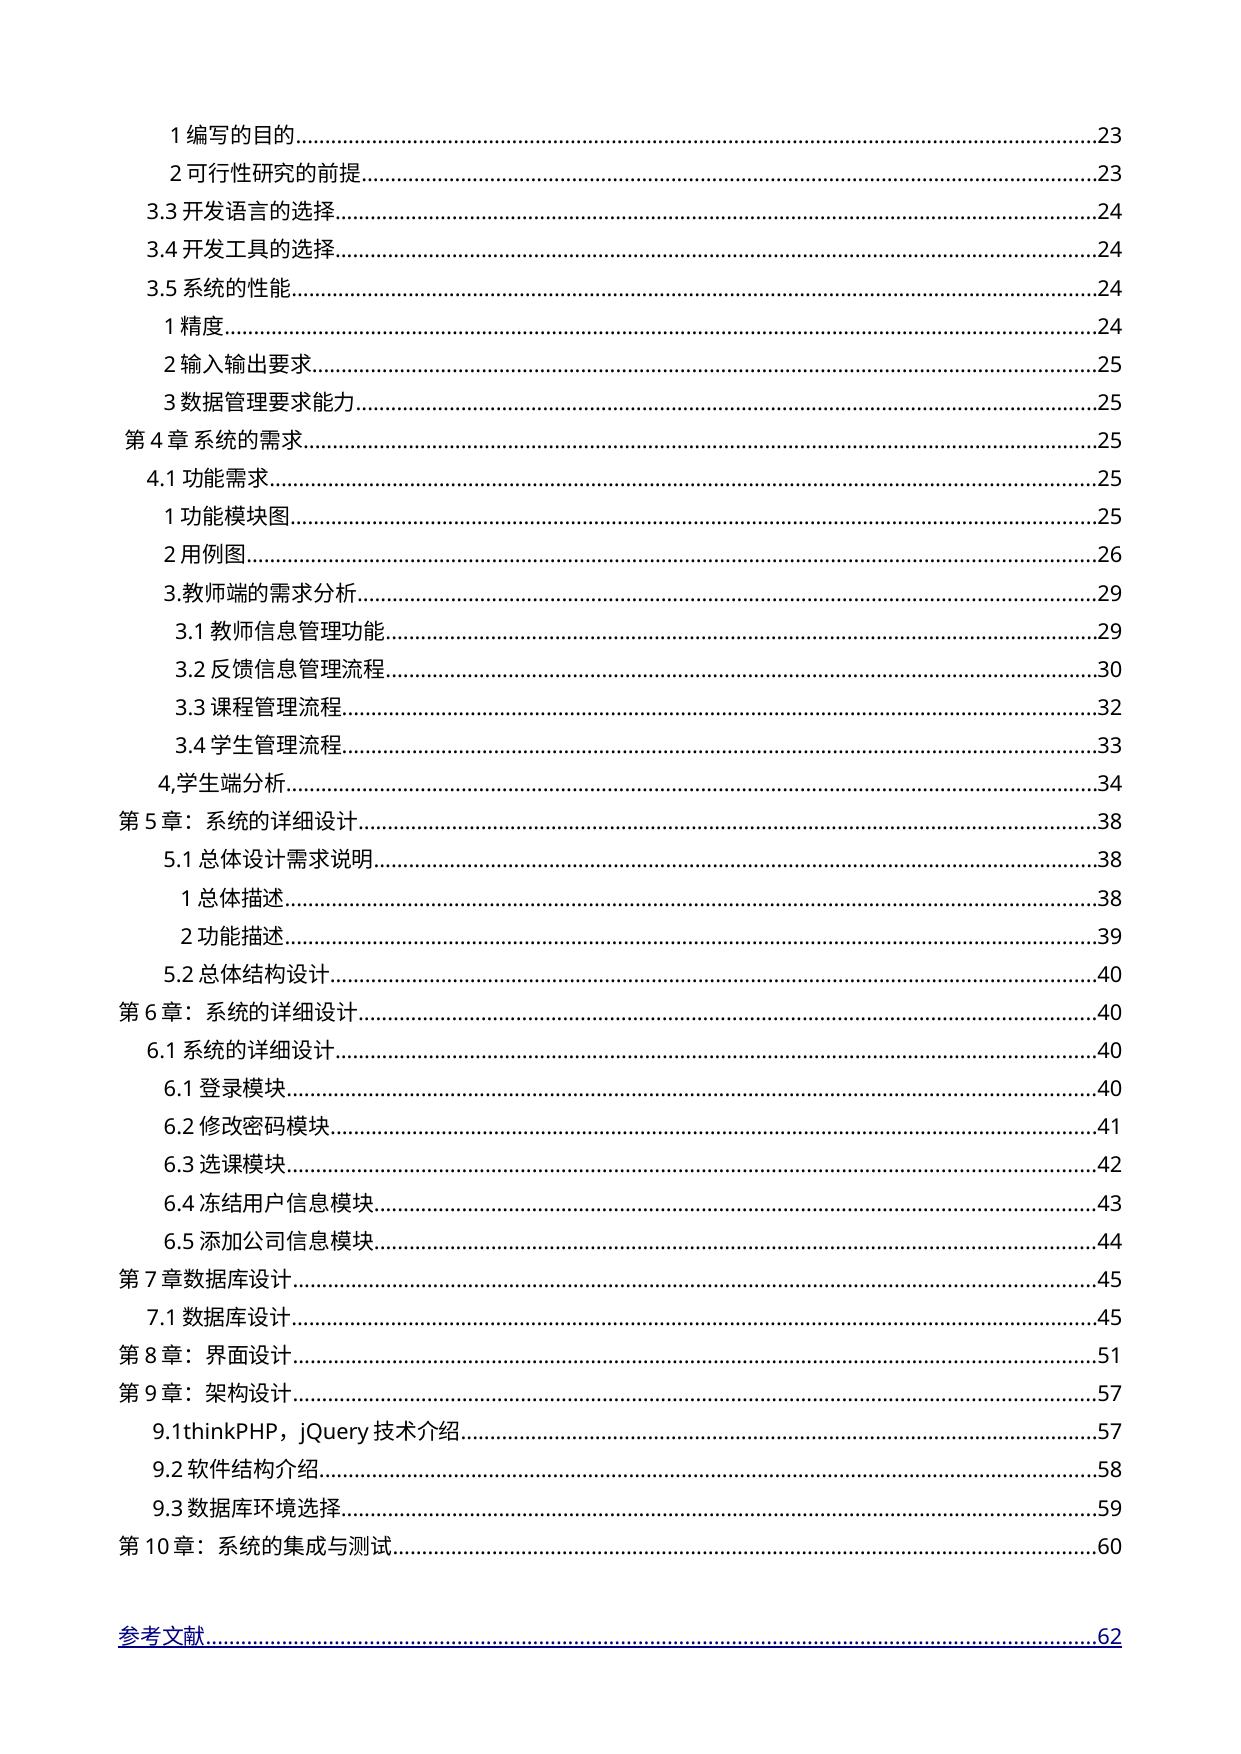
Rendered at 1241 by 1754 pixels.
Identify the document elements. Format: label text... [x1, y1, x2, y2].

text 6.1登录模块 40 [118, 1071, 1122, 1103]
text 1精度 24 [118, 309, 1122, 341]
text 6.5添加公司信息模块 44 [118, 1224, 1122, 1256]
text 第6章：系统的详细设计 40 [118, 995, 1122, 1027]
text 第8章：界面设计 51 [118, 1338, 1122, 1370]
text 参考文献 62 [118, 1619, 1122, 1646]
text 9.2软件结构介绍 58 [118, 1452, 1122, 1484]
text 2可行性研究的前提 23 [118, 156, 1122, 188]
text 4,学生端分析 34 [118, 766, 1122, 798]
text 3数据管理要求能力 25 [118, 385, 1122, 417]
text 第7章数据库设计 45 [118, 1262, 1122, 1294]
text 2功能描述 39 [118, 919, 1122, 951]
text 3.4学生管理流程 33 [118, 728, 1122, 760]
text 1编写的目的 23 [118, 118, 1122, 150]
text 3.2反馈信息管理流程 30 [118, 652, 1122, 684]
text 6.4冻结用户信息模块 43 [118, 1186, 1122, 1217]
text 7.1数据库设计 45 [118, 1300, 1122, 1332]
text 5.1总体设计需求说明 38 [118, 842, 1122, 874]
text 2用例图 26 [118, 537, 1122, 569]
text 9.1thinkPHP，jQuery技术介绍 57 [118, 1414, 1122, 1446]
text 5.2总体结构设计 40 [118, 957, 1122, 989]
text 第9章：架构设计 57 [118, 1376, 1122, 1408]
text 6.3选课模块 42 [118, 1147, 1122, 1179]
text 3.5系统的性能 24 [118, 271, 1122, 302]
text 9.3数据库环境选择 59 [118, 1491, 1122, 1522]
text 第10章：系统的集成与测试 60 [118, 1529, 1122, 1561]
text 1功能模块图 25 [118, 499, 1122, 531]
text 3.4开发工具的选择 24 [118, 232, 1122, 264]
text 2输入输出要求 25 [118, 347, 1122, 379]
text 3.1教师信息管理功能 29 [118, 614, 1122, 646]
text 3.教师端的需求分析 29 [118, 576, 1122, 607]
text 第4章 系统的需求 25 [118, 423, 1122, 455]
text 3.3课程管理流程 32 [118, 690, 1122, 722]
text 6.1系统的详细设计 40 [118, 1033, 1122, 1065]
text 4.1功能需求 25 [118, 461, 1122, 493]
text 3.3开发语言的选择 24 [118, 194, 1122, 226]
text 6.2修改密码模块 41 [118, 1109, 1122, 1141]
text 1总体描述 38 [118, 881, 1122, 912]
text 第5章：系统的详细设计 38 [118, 804, 1122, 836]
